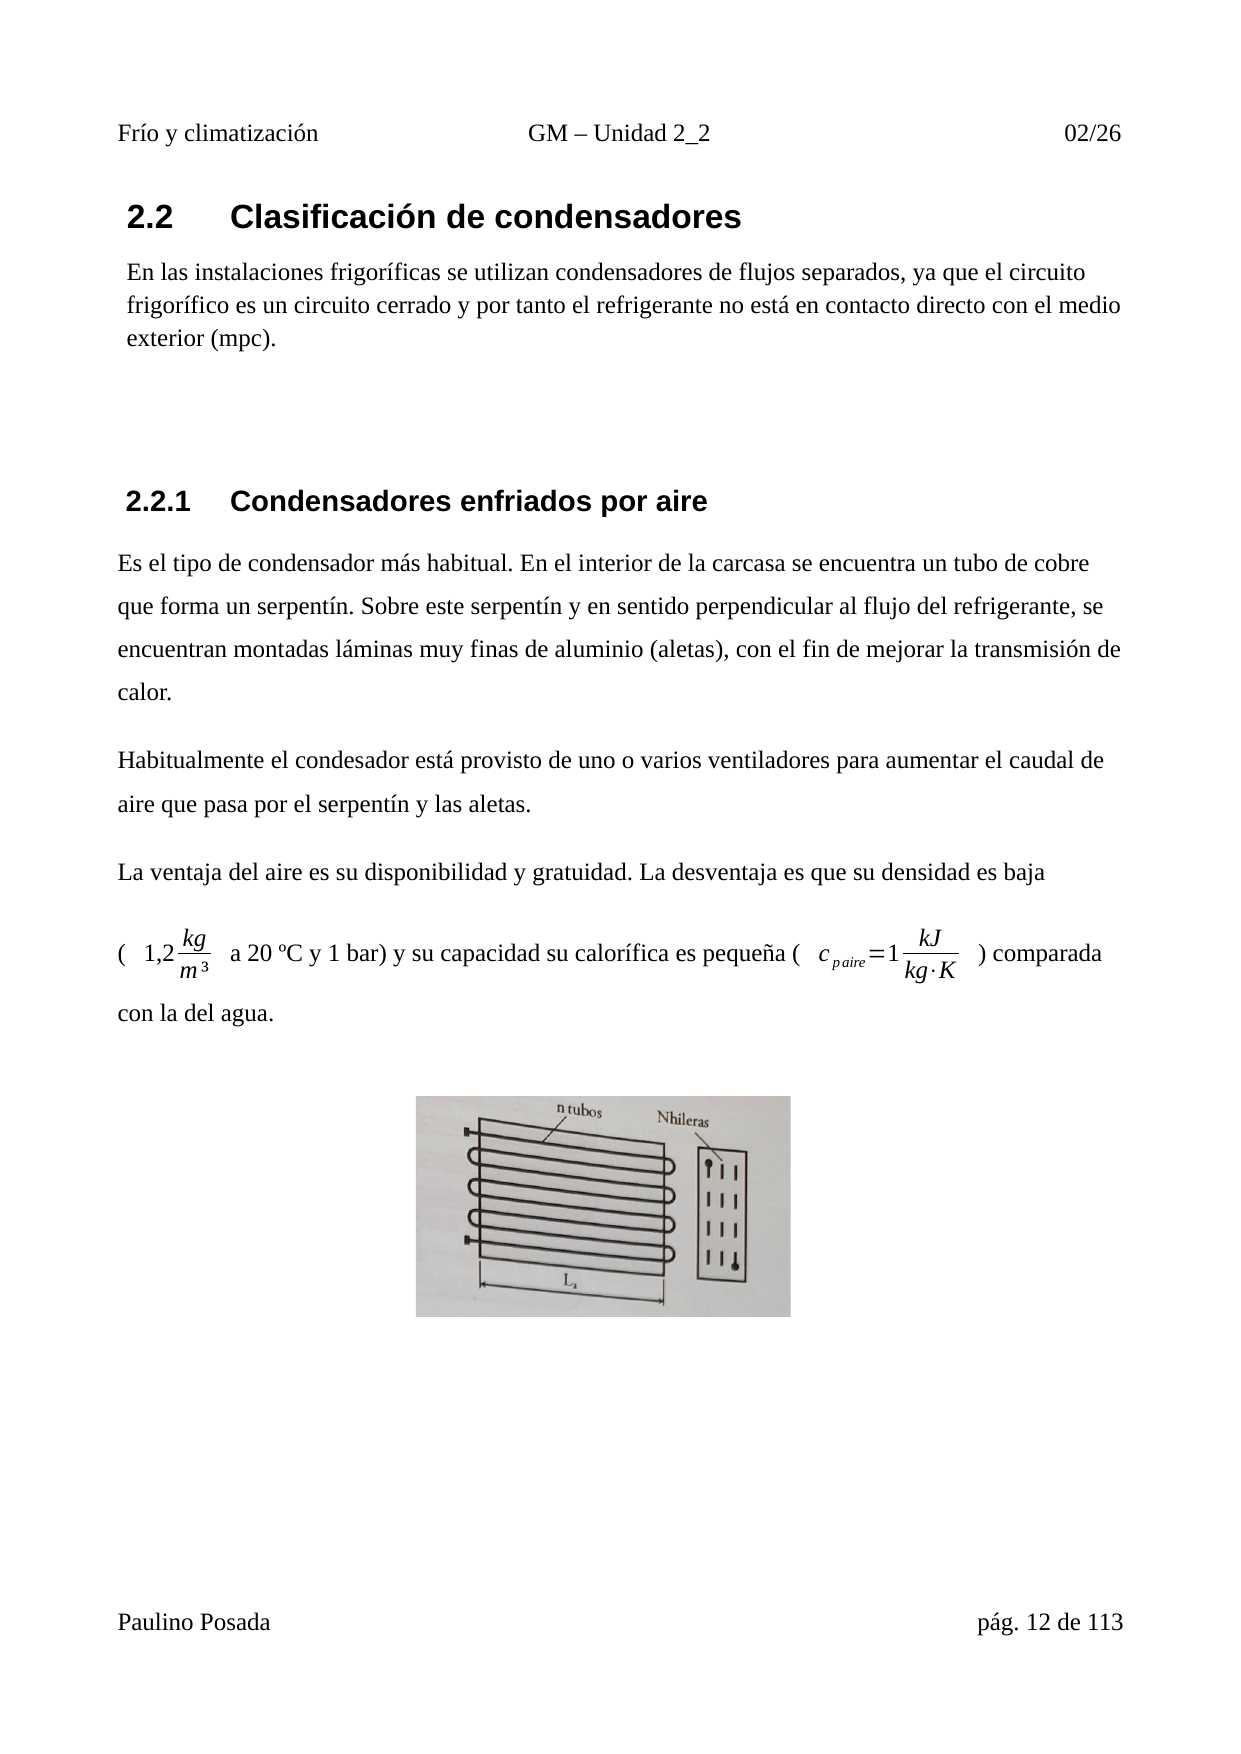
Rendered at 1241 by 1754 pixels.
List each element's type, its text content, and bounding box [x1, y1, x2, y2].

subtitle Clasificación de condensadores [117, 197, 1123, 236]
text Es el tipo de condensador más habitual. En el interior de la carcasa se encuentra un tubo de cobre que forma un serpentín. Sobre este serpentín y en sentido perpendicular al flujo del refrigerante, se encuentran montadas láminas muy finas de aluminio (aletas), con el fin de mejorar la transmisión de calor. [117, 548, 1123, 706]
picture [415, 1096, 791, 1317]
text En las instalaciones frigoríficas se utilizan condensadores de flujos separados, ya que el circuito frigorífico es un circuito cerrado y por tanto el refrigerante no está en contacto directo con el medio exterior (mpc). [126, 257, 1123, 351]
text La ventaja del aire es su disponibilidad y gratuidad. La desventaja es que su densidad es baja [117, 857, 1123, 886]
text Habitualmente el condesador está provisto de uno o varios ventiladores para aumentar el caudal de aire que pasa por el serpentín y las aletas. [117, 746, 1123, 817]
subtitle Condensadores enfriados por aire [117, 484, 1123, 518]
text (a 20 ºC y 1 bar) y su capacidad su calorífica es pequeña () comparada con la del agua. [117, 925, 1123, 1027]
